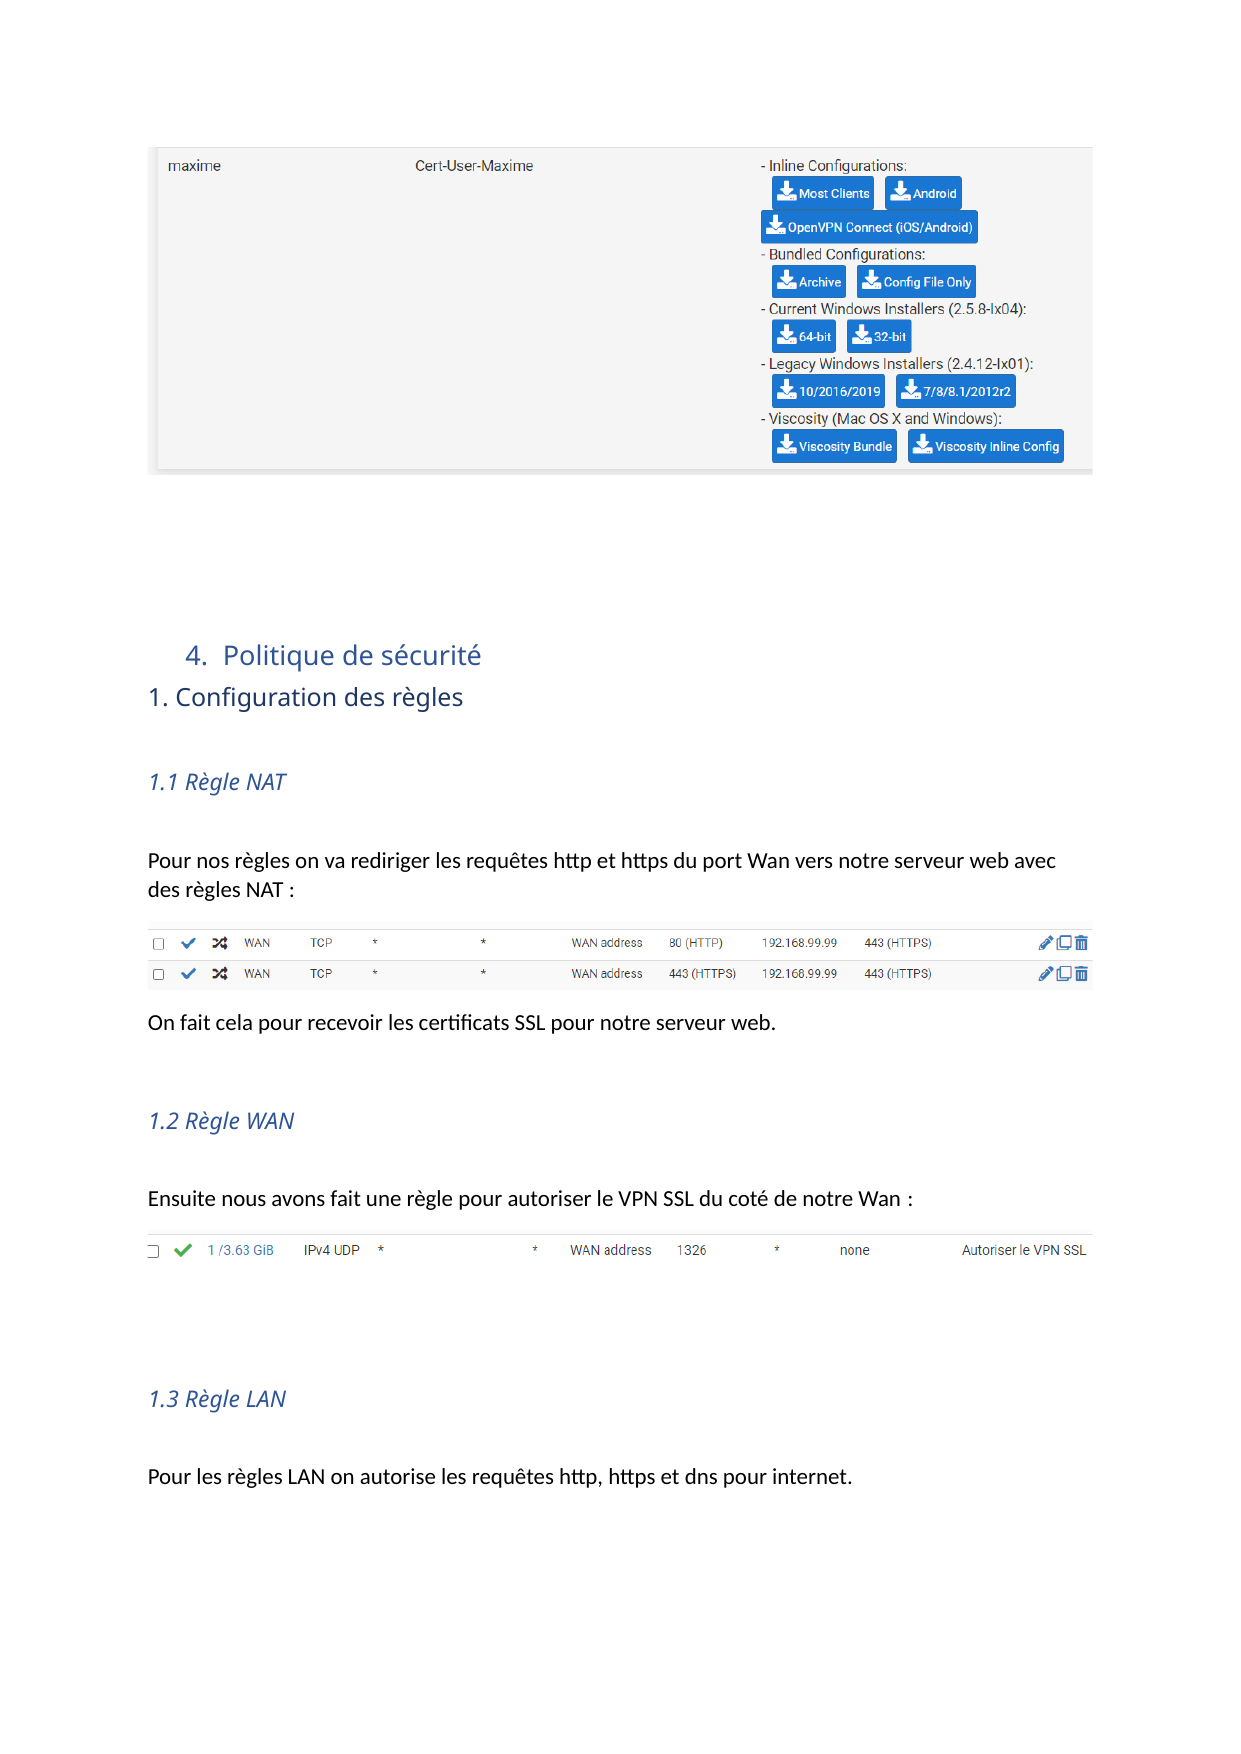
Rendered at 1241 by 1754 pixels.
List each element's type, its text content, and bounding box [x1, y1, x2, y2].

text Ensuite nous avons fait une règle pour autoriser le VPN SSL du coté de notre Wan : [148, 1184, 1093, 1212]
text Pour nos règles on va rediriger les requêtes http et https du port Wan vers notre serveur web avec des règles NAT : [148, 846, 1093, 903]
list Politique de sécurité [185, 636, 1093, 673]
subtitle 1.1 Règle NAT [148, 766, 1093, 797]
text On fait cela pour recevoir les certificats SSL pour notre serveur web. [148, 1008, 1093, 1036]
text Pour les règles LAN on autorise les requêtes http, https et dns pour internet. [148, 1462, 1093, 1490]
subtitle 1. Configuration des règles [148, 680, 1093, 714]
subtitle 1.3 Règle LAN [148, 1382, 1093, 1414]
subtitle 1.2 Règle WAN [148, 1105, 1093, 1136]
